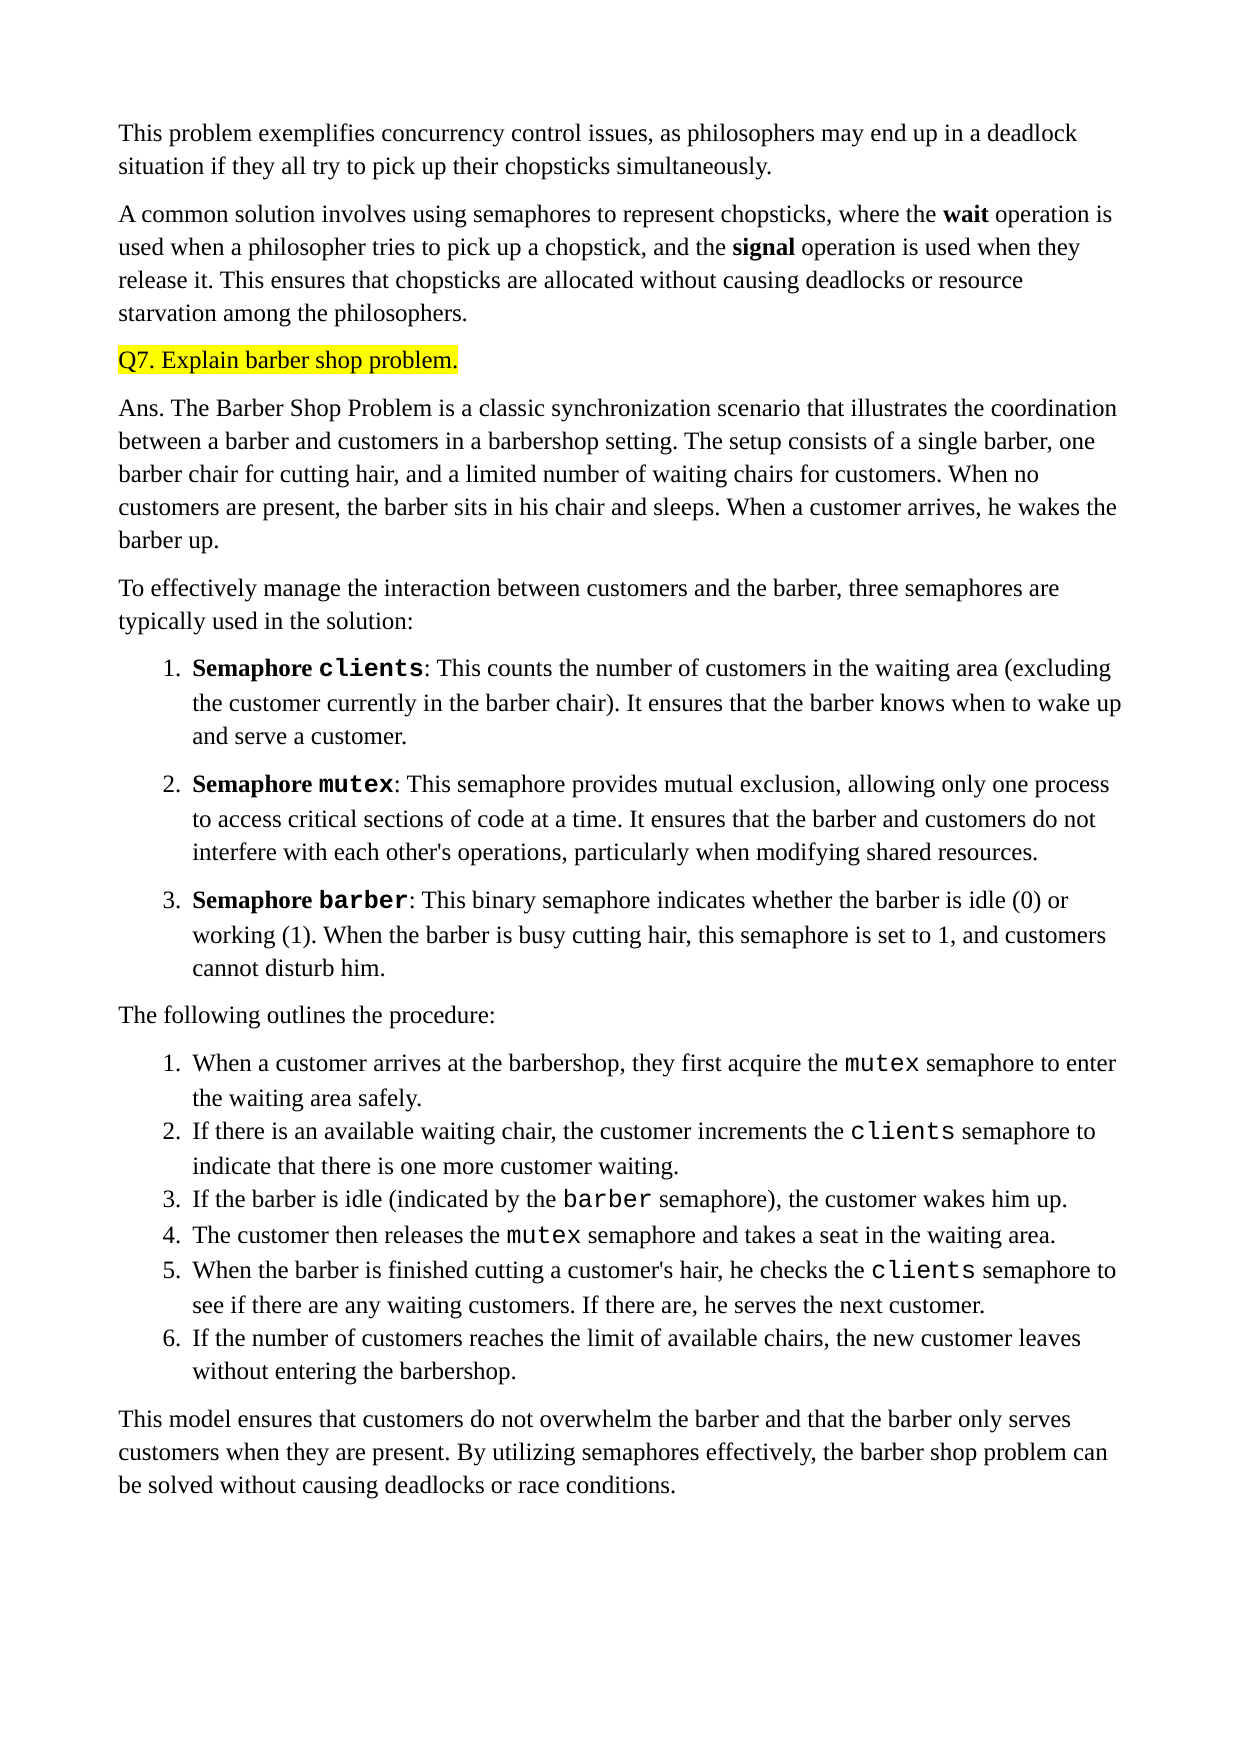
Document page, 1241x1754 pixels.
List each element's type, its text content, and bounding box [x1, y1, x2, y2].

text A common solution involves using semaphores to represent chopsticks, where the wait operation is used when a philosopher tries to pick up a chopstick, and the signal operation is used when they release it. This ensures that chopsticks are allocated without causing deadlocks or resource starvation among the philosophers. [118, 199, 1122, 327]
text To effectively manage the interaction between customers and the barber, three semaphores are typically used in the solution: [118, 573, 1122, 634]
list Semaphore mutex: This semaphore provides mutual exclusion, allowing only one process to access critical sections of code at a time. It ensures that the barber and customers do not interfere with each other's operations, particularly when modifying shared resources. [162, 769, 1122, 866]
list If the barber is idle (indicated by the barber semaphore), the customer wakes him up. [162, 1184, 1122, 1215]
text Ans. The Barber Shop Problem is a classic synchronization scenario that illustrates the coordination between a barber and customers in a barbershop setting. The setup consists of a single barber, one barber chair for cutting hair, and a limited number of waiting chairs for customers. When no customers are present, the barber sits in his chair and sleeps. When a customer arrives, he wakes the barber up. [118, 393, 1122, 554]
list If there is an available waiting chair, the customer increments the clients semaphore to indicate that there is one more customer waiting. [162, 1116, 1122, 1180]
list Semaphore clients: This counts the number of customers in the waiting area (excluding the customer currently in the barber chair). It ensures that the barber knows when to wake up and serve a customer. [162, 653, 1122, 750]
list The customer then releases the mutex semaphore and takes a seat in the waiting area. [162, 1220, 1122, 1251]
text This problem exemplifies concurrency control issues, as philosophers may end up in a deadlock situation if they all try to pick up their chopsticks simultaneously. [118, 118, 1122, 180]
text Q7. Explain barber shop problem. [118, 345, 1122, 374]
text This model ensures that customers do not overwhelm the barber and that the barber only serves customers when they are present. By utilizing semaphores effectively, the barber shop problem can be solved without causing deadlocks or race conditions. [118, 1404, 1122, 1499]
list If the number of customers reaches the limit of available chairs, the new customer leaves without entering the barbershop. [162, 1323, 1122, 1385]
list When a customer arrives at the barbershop, they first acquire the mutex semaphore to enter the waiting area safely. [162, 1048, 1122, 1112]
list Semaphore barber: This binary semaphore indicates whether the barber is idle (0) or working (1). When the barber is busy cutting hair, this semaphore is set to 1, and customers cannot disturb him. [162, 885, 1122, 982]
text The following outlines the procedure: [118, 1001, 1122, 1029]
list When the barber is finished cutting a customer's hair, he checks the clients semaphore to see if there are any waiting customers. If there are, he serves the next customer. [162, 1255, 1122, 1319]
